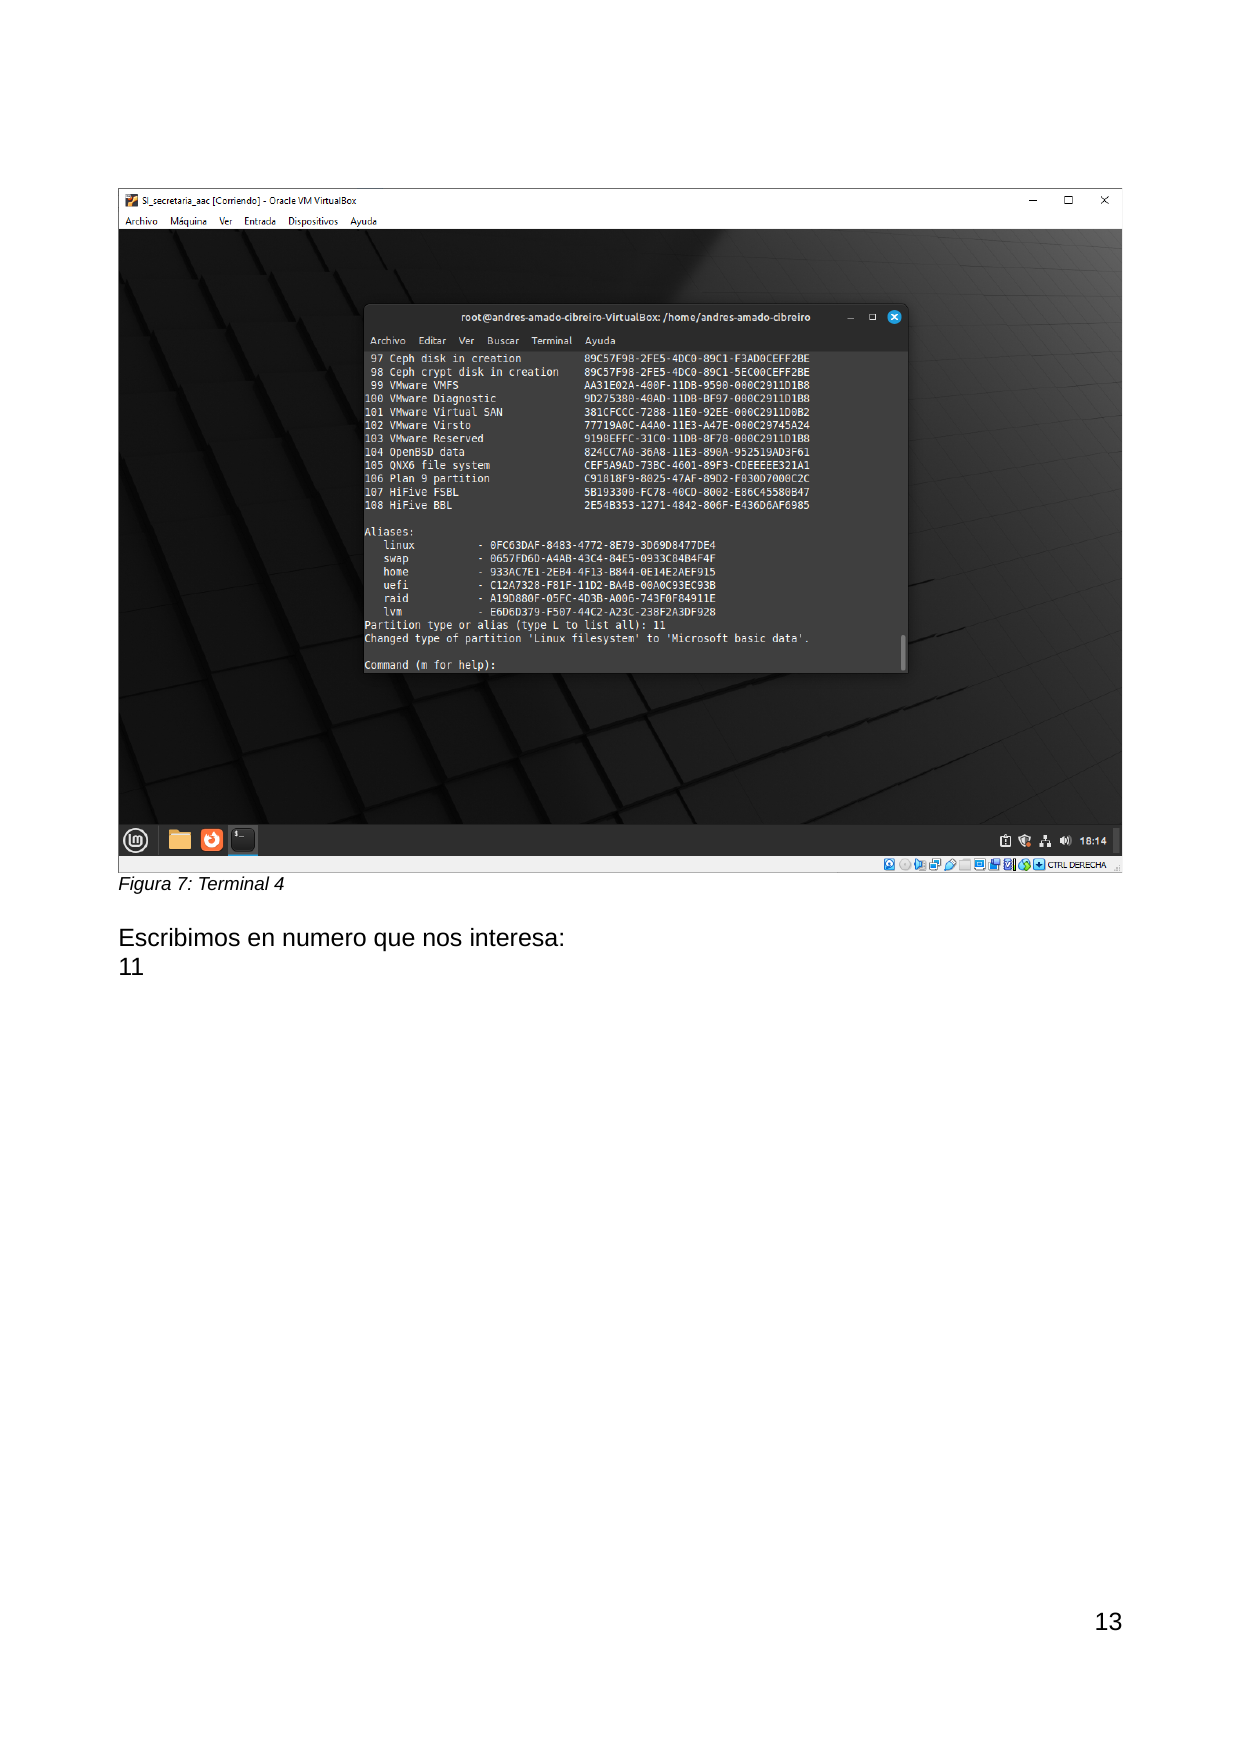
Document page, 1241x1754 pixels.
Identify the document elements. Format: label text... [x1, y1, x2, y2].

text 11 [118, 952, 1122, 980]
text Escribimos en numero que nos interesa: [118, 923, 1122, 952]
picture [118, 188, 1123, 873]
text Figura 7: Terminal 4 [118, 873, 1122, 894]
